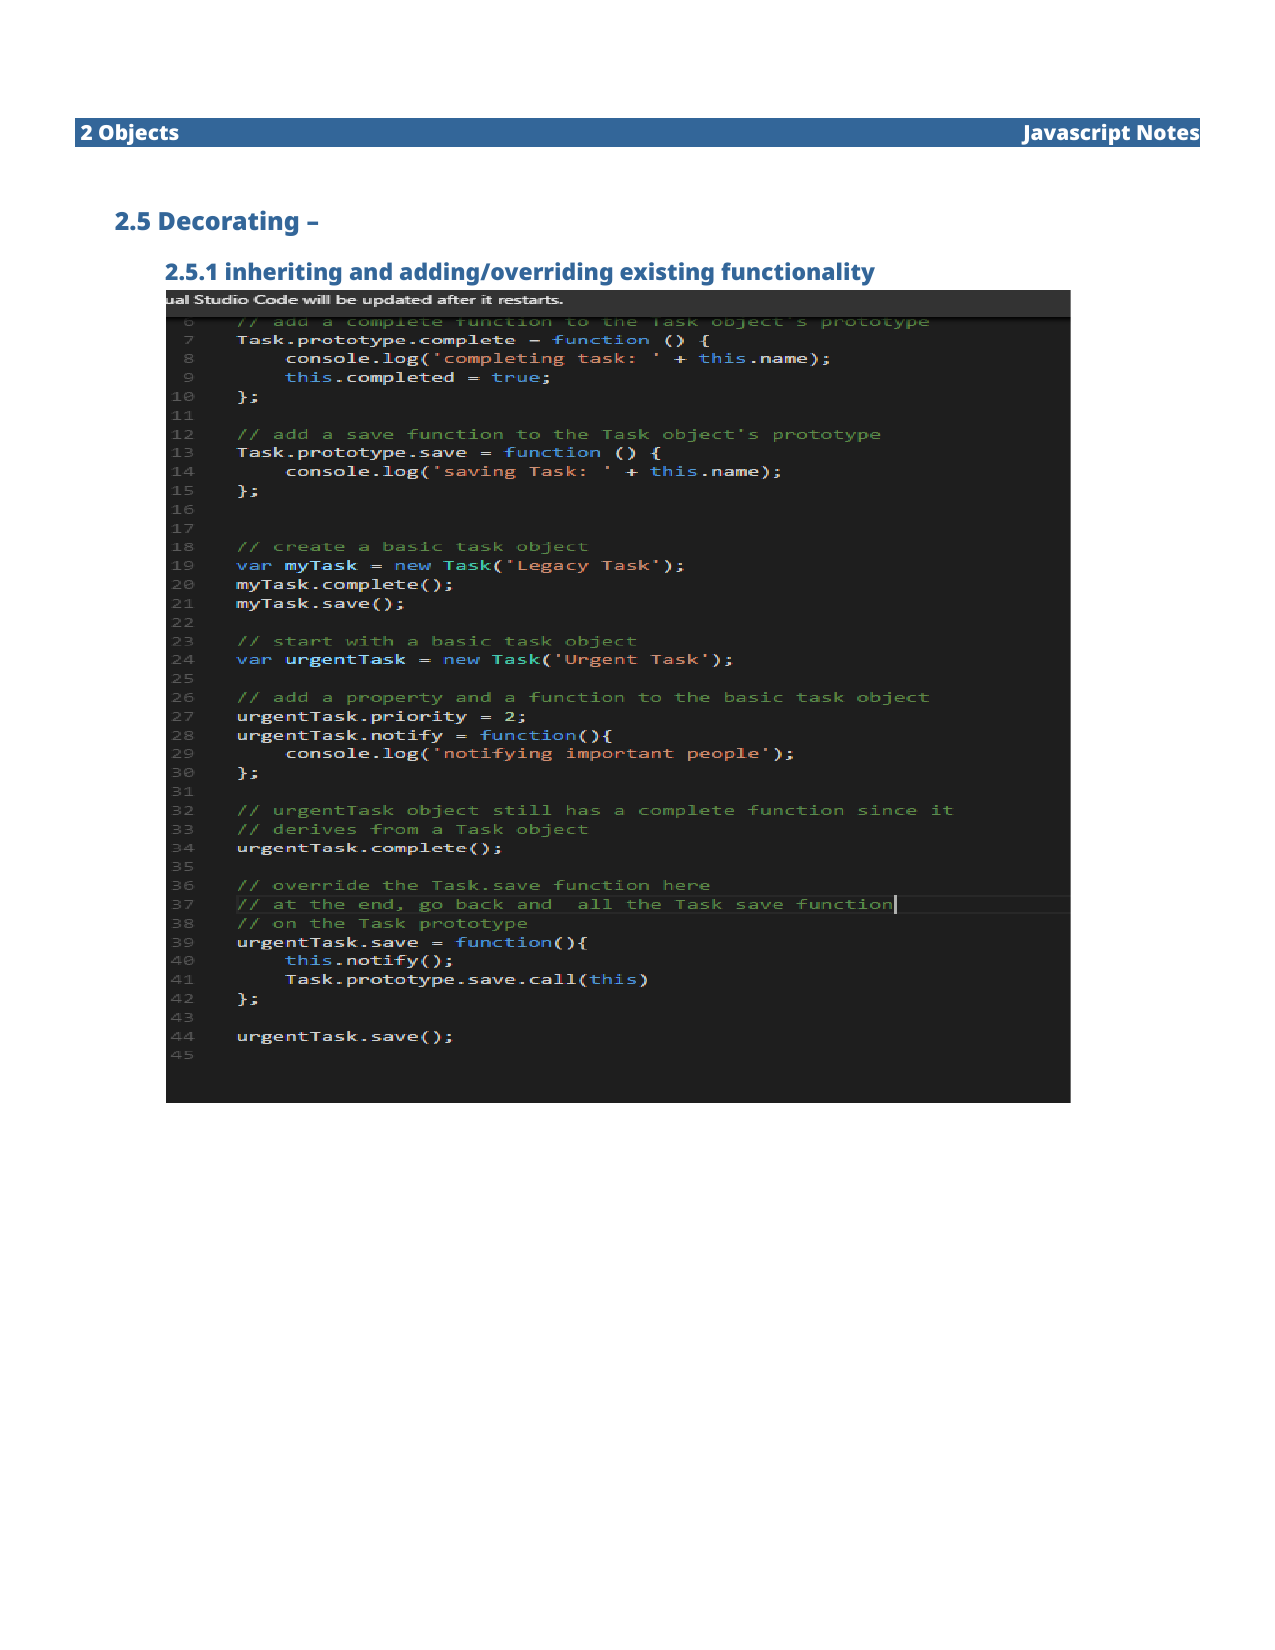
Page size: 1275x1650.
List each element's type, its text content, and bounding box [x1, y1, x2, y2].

subtitle inheriting and adding/overriding existing functionality [75, 256, 1200, 287]
subtitle Decorating – [75, 203, 1200, 238]
picture [166, 290, 1071, 1103]
